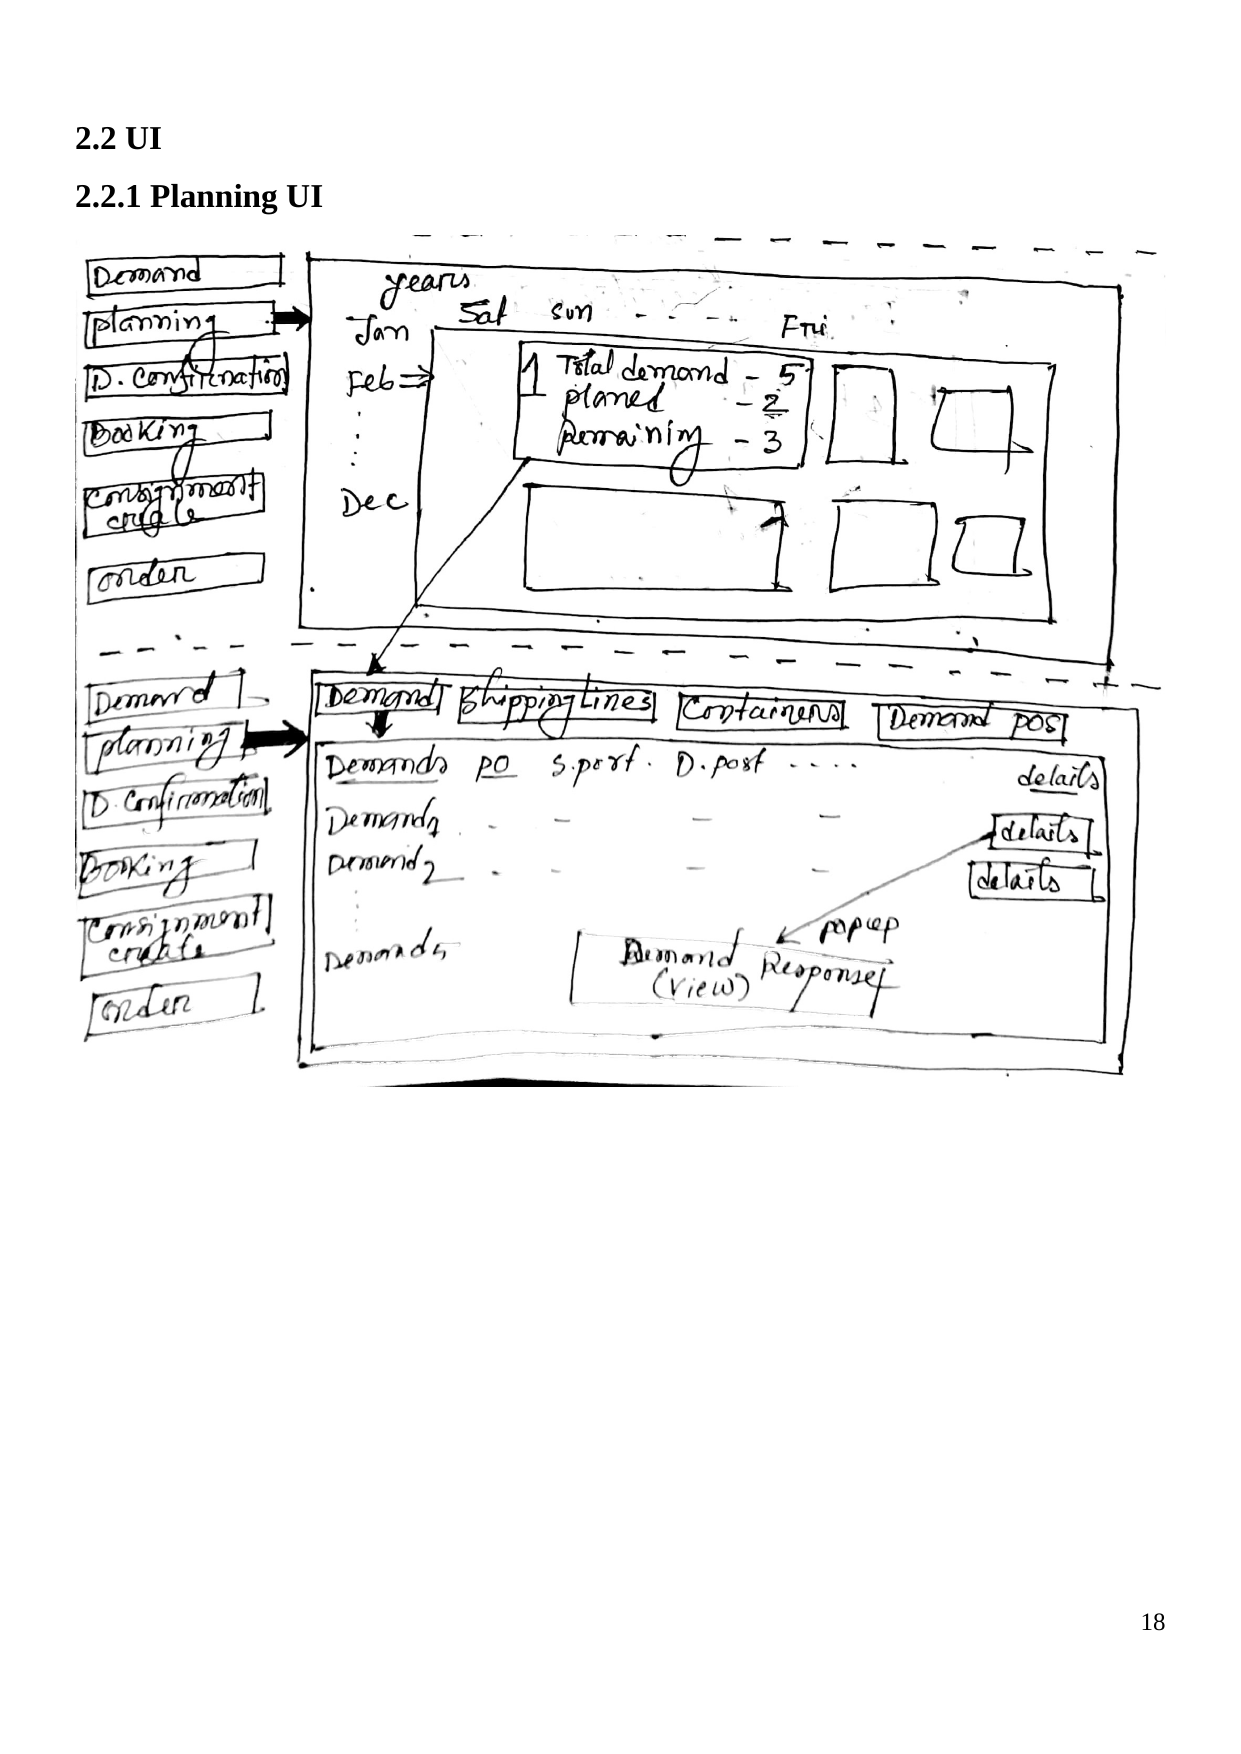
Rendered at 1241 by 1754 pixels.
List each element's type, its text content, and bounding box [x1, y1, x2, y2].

text 2.2.1 Planning UI [75, 177, 1165, 215]
picture [75, 235, 1166, 1087]
text 2.2 UI [75, 118, 1165, 156]
